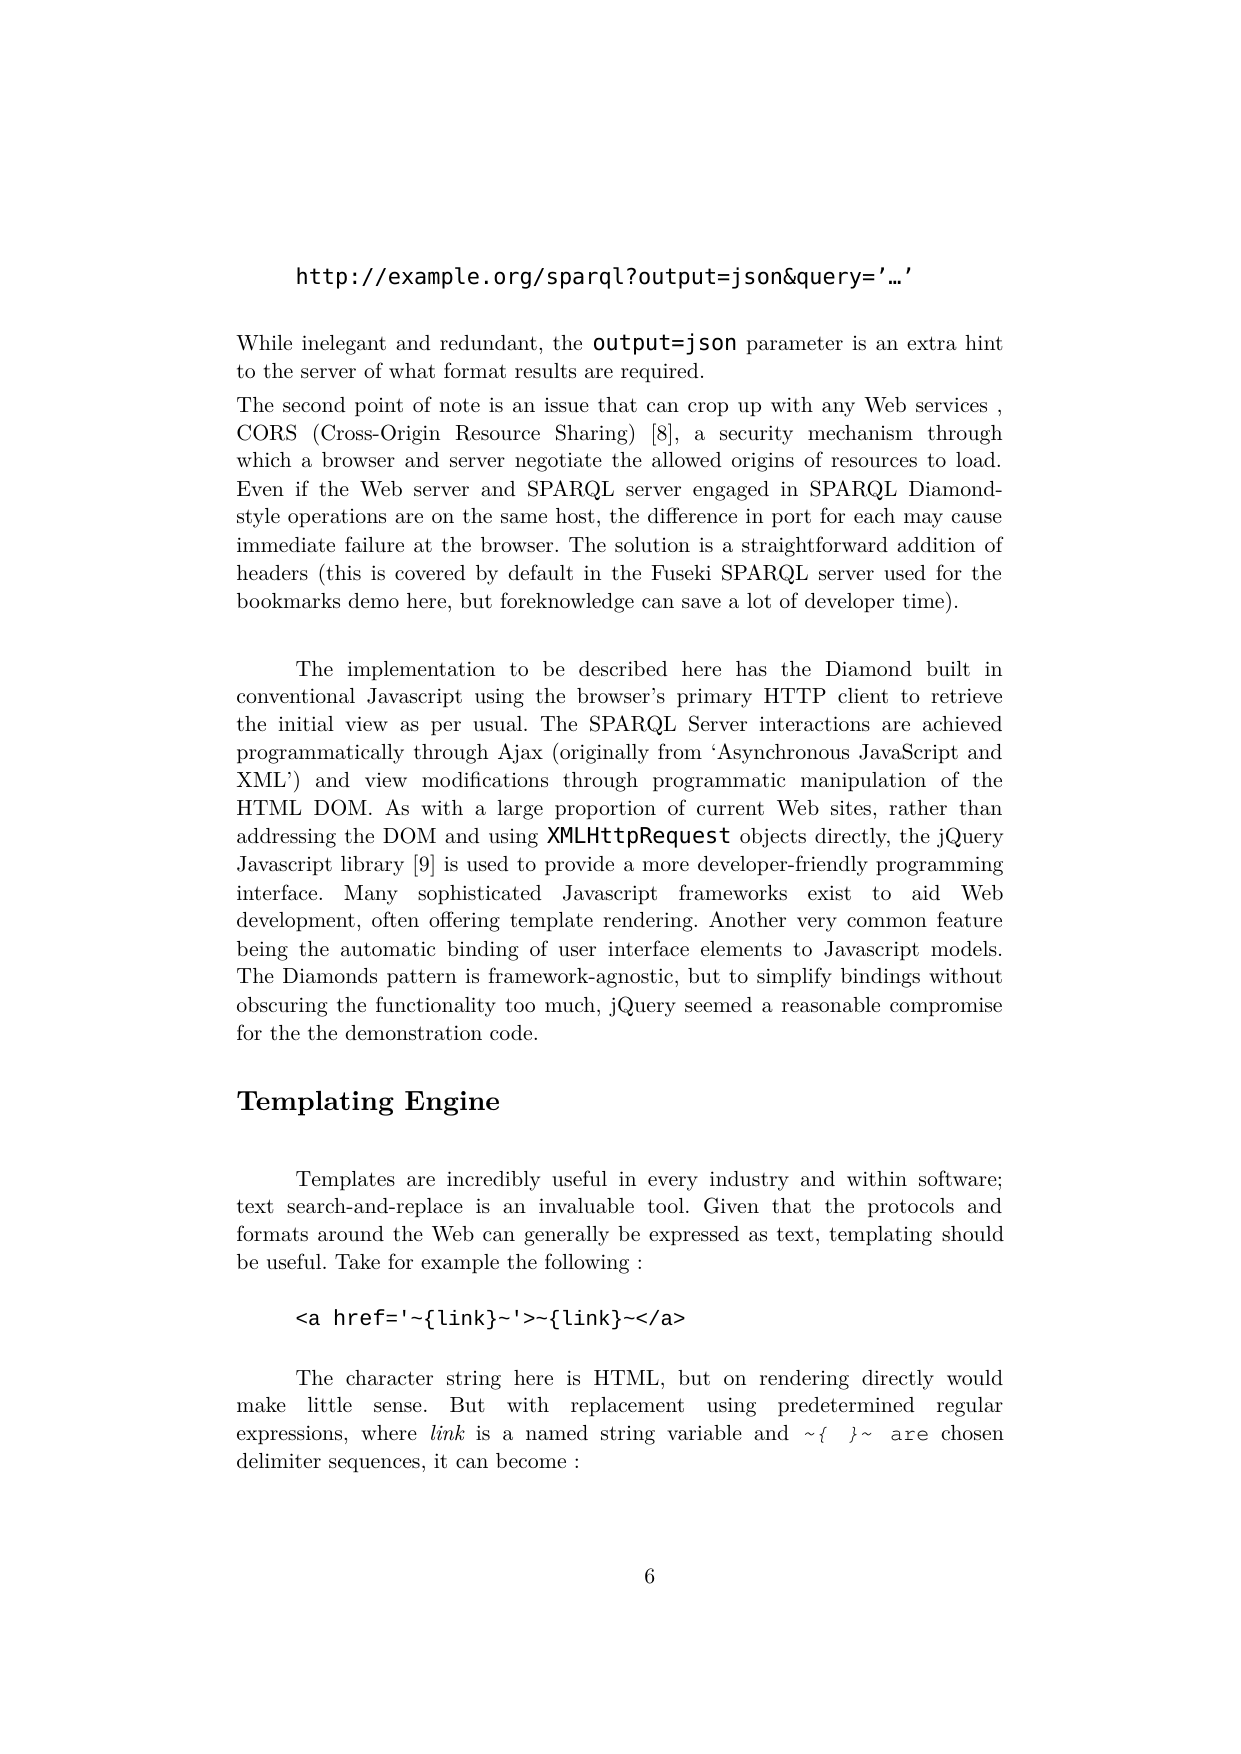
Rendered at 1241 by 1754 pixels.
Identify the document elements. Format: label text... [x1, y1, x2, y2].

text Templates are incredibly useful in every industry and within software; text search-and-replace is an invaluable tool. Given that the protocols and formats around the Web can generally be expressed as text, templating should be useful. Take for example the following : [236, 1164, 1004, 1276]
subtitle Templating Engine [236, 1082, 1004, 1117]
text The second point of note is an issue that can crop up with any Web services , CORS (Cross-Origin Resource Sharing) [8], a security mechanism through which a browser and server negotiate the allowed origins of resources to load. Even if the Web server and SPARQL server engaged in SPARQL Diamond-style operations are on the same host, the difference in port for each may cause immediate failure at the browser. The solution is a straightforward addition of headers (this is covered by default in the Fuseki SPARQL server used for the bookmarks demo here, but foreknowledge can save a lot of developer time). [236, 390, 1004, 614]
text <a href='~{link}~'>~{link}~</a> [236, 1307, 1004, 1329]
text While inelegant and redundant, the output=json parameter is an extra hint to the server of what format results are required. [236, 328, 1004, 384]
text http://example.org/sparql?output=json&query=’…’ [236, 266, 1004, 289]
text The character string here is HTML, but on rendering directly would make little sense. But with replacement using predetermined regular expressions, where link is a named string variable and ~{ }~ are chosen delimiter sequences, it can become : [236, 1363, 1004, 1475]
text The implementation to be described here has the Diamond built in conventional Javascript using the browser’s primary HTTP client to retrieve the initial view as per usual. The SPARQL Server interactions are achieved programmatically through Ajax (originally from ‘Asynchronous JavaScript and XML’) and view modifications through programmatic manipulation of the HTML DOM. As with a large proportion of current Web sites, rather than addressing the DOM and using XMLHttpRequest objects directly, the jQuery Javascript library [9] is used to provide a more developer-friendly programming interface. Many sophisticated Javascript frameworks exist to aid Web development, often offering template rendering. Another very common feature being the automatic binding of user interface elements to Javascript models. The Diamonds pattern is framework-agnostic, but to simplify bindings without obscuring the functionality too much, jQuery seemed a reasonable compromise for the the demonstration code. [236, 654, 1004, 1046]
